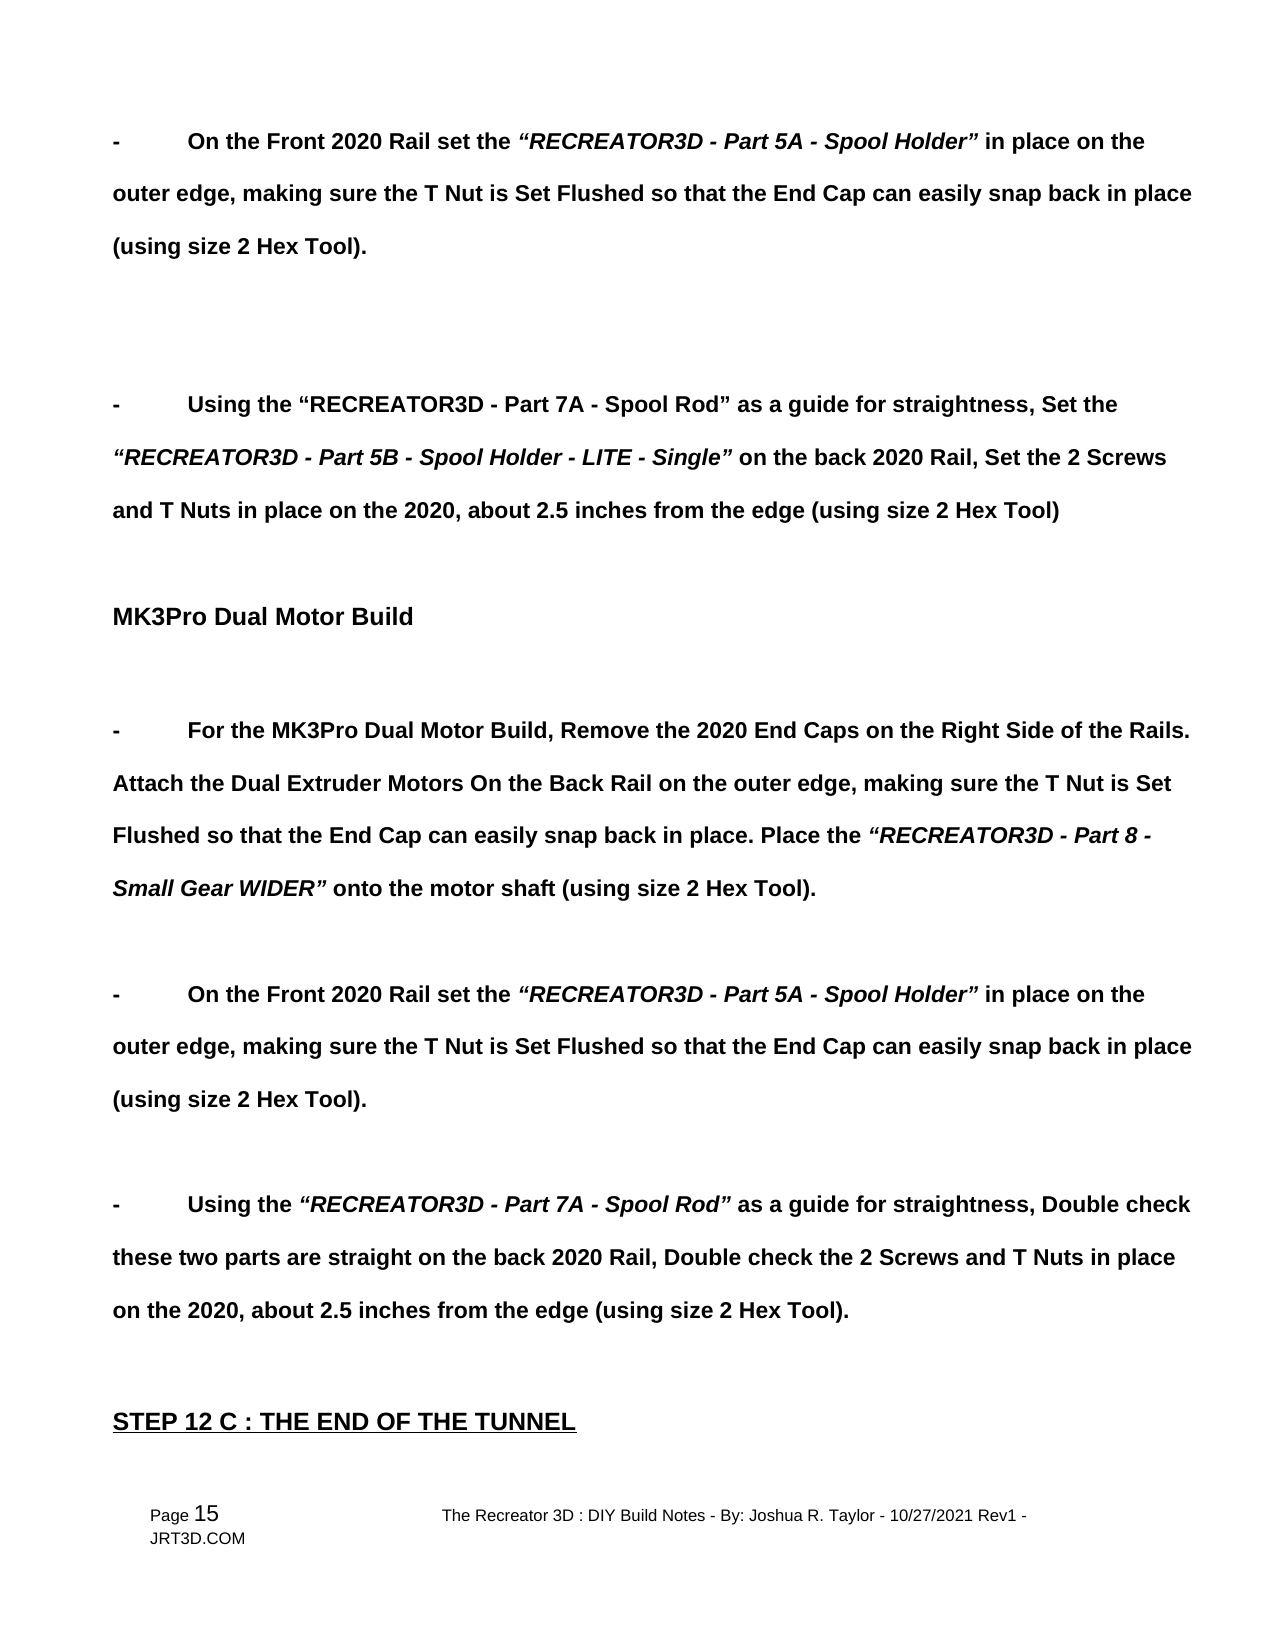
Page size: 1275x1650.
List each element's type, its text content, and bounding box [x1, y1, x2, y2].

text - Using the “RECREATOR3D - Part 7A - Spool Rod” as a guide for straightness, Double check these two parts are straight on the back 2020 Rail, Double check the 2 Screws and T Nuts in place on the 2020, about 2.5 inches from the edge (using size 2 Hex Tool). [112, 1191, 1200, 1323]
text [112, 1464, 1200, 1491]
text - On the Front 2020 Rail set the “RECREATOR3D - Part 5A - Spool Holder” in place on the outer edge, making sure the T Nut is Set Flushed so that the End Cap can easily snap back in place (using size 2 Hex Tool). [112, 981, 1200, 1112]
text MK3Pro Dual Motor Build [112, 602, 1200, 631]
text STEP 12 C : THE END OF THE TUNNEL [112, 1407, 1200, 1436]
text - For the MK3Pro Dual Motor Build, Remove the 2020 End Caps on the Right Side of the Rails. Attach the Dual Extruder Motors On the Back Rail on the outer edge, making sure the T Nut is Set Flushed so that the End Cap can easily snap back in place. Place the “RECREATOR3D - Part 8 - Small Gear WIDER” onto the motor shaft (using size 2 Hex Tool). [112, 717, 1200, 902]
text - On the Front 2020 Rail set the “RECREATOR3D - Part 5A - Spool Holder” in place on the outer edge, making sure the T Nut is Set Flushed so that the End Cap can easily snap back in place (using size 2 Hex Tool). [112, 128, 1200, 259]
text - Using the “RECREATOR3D - Part 7A - Spool Rod” as a guide for straightness, Set the “RECREATOR3D - Part 5B - Spool Holder - LITE - Single” on the back 2020 Rail, Set the 2 Screws and T Nuts in place on the 2020, about 2.5 inches from the edge (using size 2 Hex Tool) [112, 391, 1200, 523]
